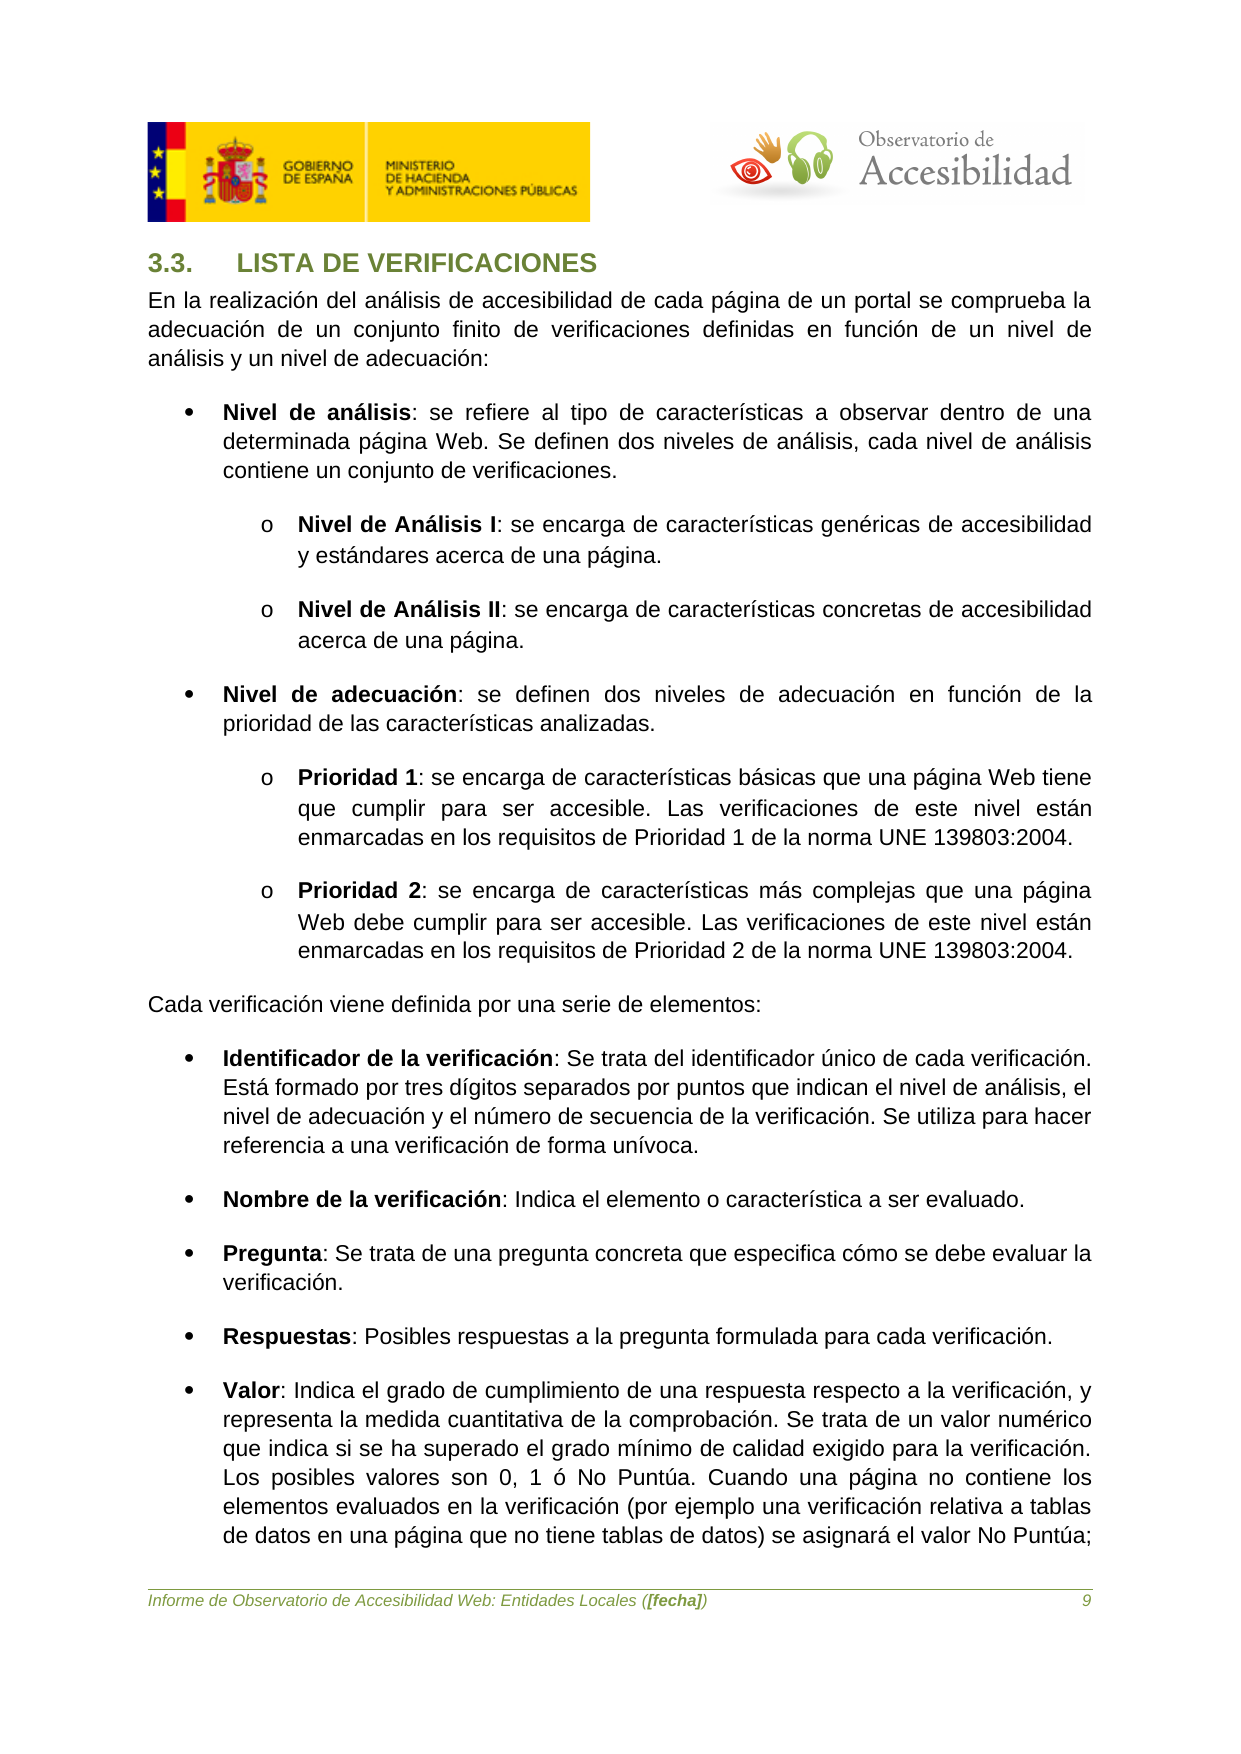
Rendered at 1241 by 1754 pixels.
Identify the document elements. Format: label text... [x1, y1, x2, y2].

list Nombre de la verificación: Indica el elemento o característica a ser evaluado. [185, 1186, 1092, 1212]
text Cada verificación viene definida por una serie de elementos: [148, 991, 1092, 1018]
text En la realización del análisis de accesibilidad de cada página de un portal se comprueba la adecuación de un conjunto finito de verificaciones definidas en función de un nivel de análisis y un nivel de adecuación: [148, 287, 1092, 371]
list Valor: Indica el grado de cumplimiento de una respuesta respecto a la verificación, y representa la medida cuantitativa de la comprobación. Se trata de un valor numérico que indica si se ha superado el grado mínimo de calidad exigido para la verificación. Los posibles valores son 0, 1 ó No Puntúa. Cuando una página no contiene los elementos evaluados en la verificación (por ejemplo una verificación relativa a tablas de datos en una página que no tiene tablas de datos) se asignará el valor No Puntúa; [185, 1377, 1092, 1548]
list Pregunta: Se trata de una pregunta concreta que especifica cómo se debe evaluar la verificación. [185, 1240, 1092, 1295]
list Prioridad 2: se encarga de características más complejas que una página Web debe cumplir para ser accesible. Las verificaciones de este nivel están enmarcadas en los requisitos de Prioridad 2 de la norma UNE 139803:2004. [260, 877, 1092, 964]
list Nivel de Análisis I: se encarga de características genéricas de accesibilidad y estándares acerca de una página. [260, 511, 1092, 568]
list Nivel de adecuación: se definen dos niveles de adecuación en función de la prioridad de las características analizadas. [185, 681, 1092, 736]
list Lista de verificaciones [148, 247, 1092, 278]
list Prioridad 1: se encarga de características básicas que una página Web tiene que cumplir para ser accesible. Las verificaciones de este nivel están enmarcadas en los requisitos de Prioridad 1 de la norma UNE 139803:2004. [260, 764, 1092, 850]
list Nivel de análisis: se refiere al tipo de características a observar dentro de una determinada página Web. Se definen dos niveles de análisis, cada nivel de análisis contiene un conjunto de verificaciones. [185, 399, 1092, 483]
list Nivel de Análisis II: se encarga de características concretas de accesibilidad acerca de una página. [260, 596, 1092, 653]
picture [710, 122, 1086, 205]
list Respuestas: Posibles respuestas a la pregunta formulada para cada verificación. [185, 1323, 1092, 1349]
list Identificador de la verificación: Se trata del identificador único de cada verificación. Está formado por tres dígitos separados por puntos que indican el nivel de análisis, el nivel de adecuación y el número de secuencia de la verificación. Se utiliza para hacer referencia a una verificación de forma unívoca. [185, 1045, 1092, 1158]
picture [147, 122, 591, 222]
